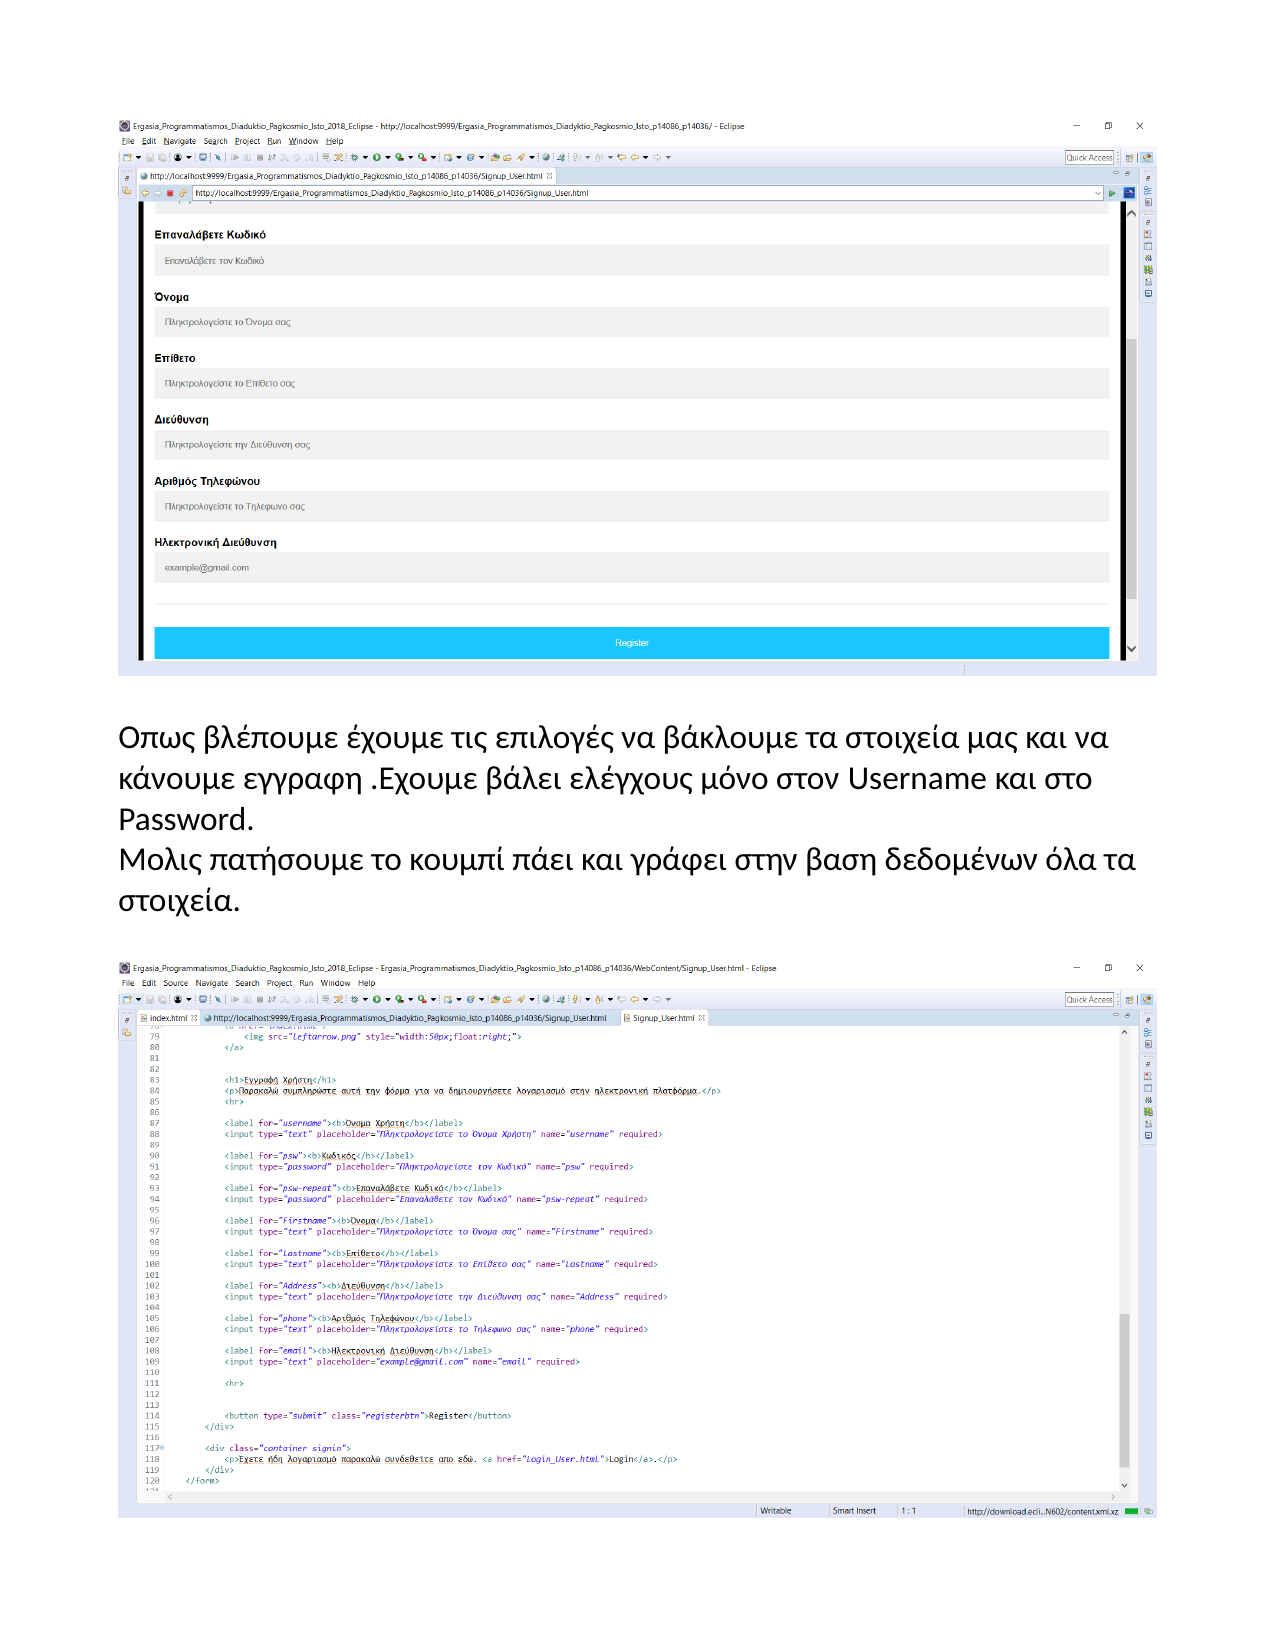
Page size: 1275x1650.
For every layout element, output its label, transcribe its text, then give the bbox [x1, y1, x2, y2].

picture [118, 118, 1157, 676]
text Μολις πατήσουμε το κουμπί πάει και γράφει στην βαση δεδομένων όλα τα στοιχεία. [118, 838, 1157, 920]
picture [118, 960, 1157, 1518]
text Οπως βλέπουμε έχουμε τις επιλογές να βάκλουμε τα στοιχεία μας και να κάνουμε εγγραφη .Εχουμε βάλει ελέγχους μόνο στον Username και στο Password. [118, 716, 1157, 838]
